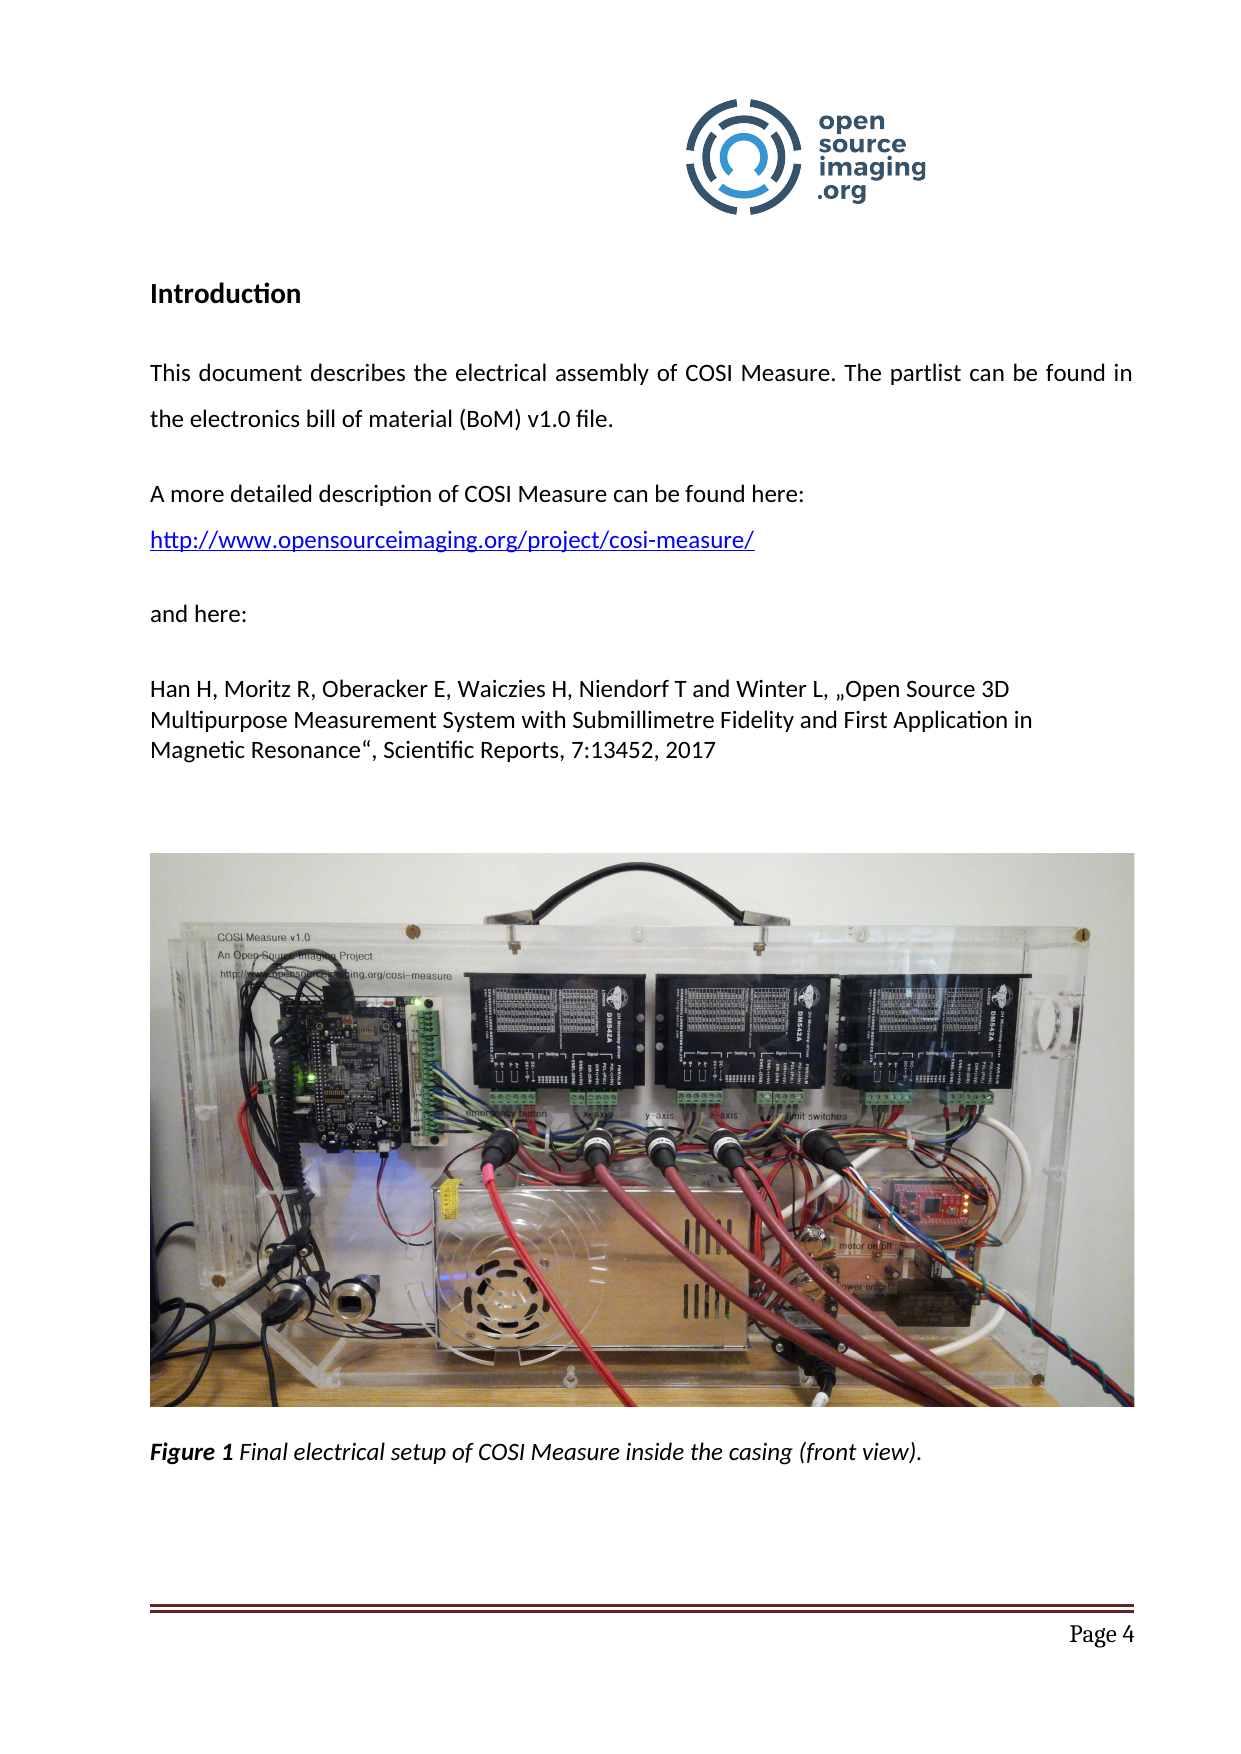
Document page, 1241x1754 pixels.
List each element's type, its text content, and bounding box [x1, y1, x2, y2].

text and here: [150, 599, 1134, 629]
text This document describes the electrical assembly of COSI Measure. The partlist can be found in the electronics bill of material (BoM) v1.0 file. [150, 357, 1134, 434]
text Introduction [150, 275, 1134, 310]
text Figure 1 Final electrical setup of COSI Measure inside the casing (front view). [150, 1436, 1134, 1466]
text A more detailed description of COSI Measure can be found here: http://www.opensourceimaging.org/project/cosi-measure/ [150, 478, 1134, 554]
text Han H, Moritz R, Oberacker E, Waiczies H, Niendorf T and Winter L, „Open Source 3D Multipurpose Measurement System with Submillimetre Fidelity and First Application in Magnetic Resonance“, Scientific Reports, 7:13452, 2017 [150, 673, 1134, 765]
